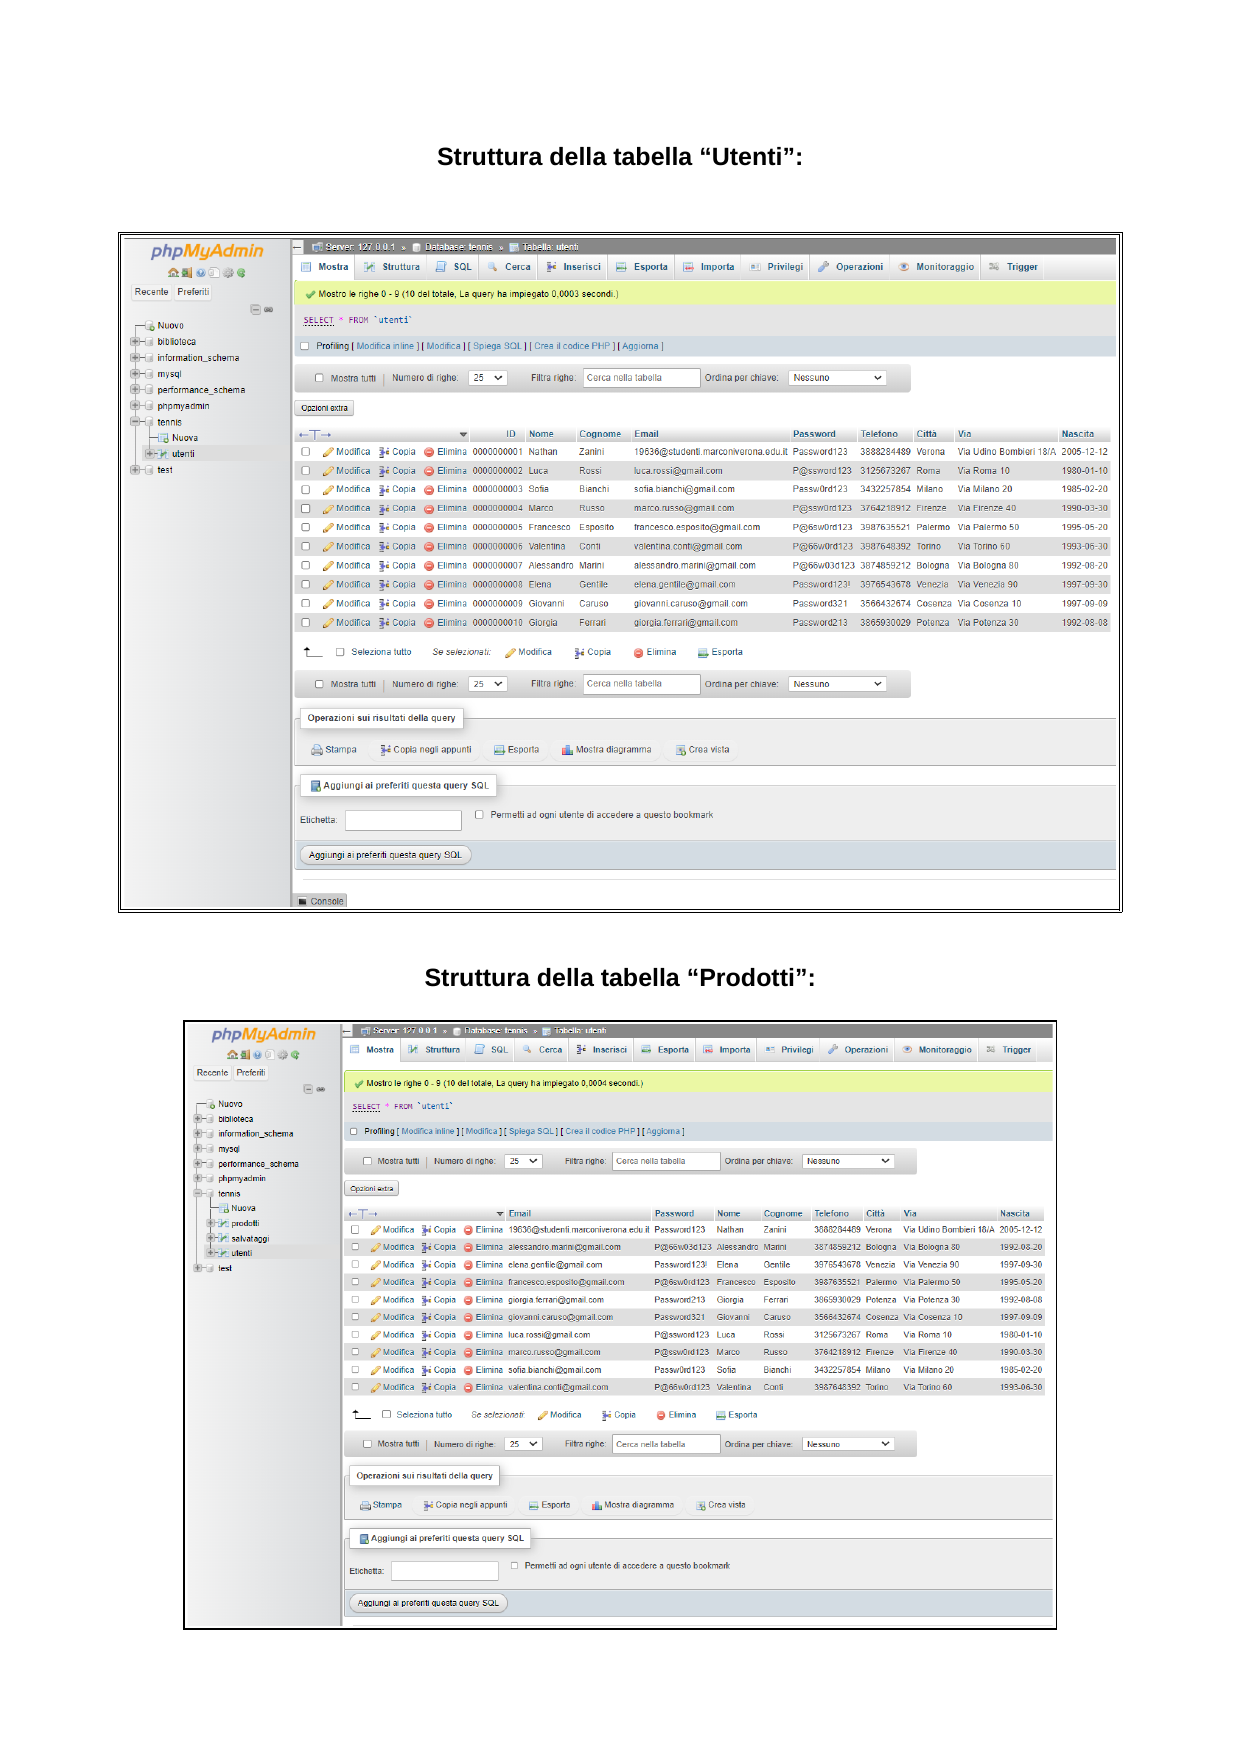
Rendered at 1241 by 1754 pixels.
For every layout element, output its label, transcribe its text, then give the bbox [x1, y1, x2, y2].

text Struttura della tabella “Prodotti”: [118, 963, 1122, 991]
picture [187, 1024, 1053, 1626]
picture [124, 238, 1116, 907]
text Struttura della tabella “Utenti”: [118, 142, 1122, 171]
